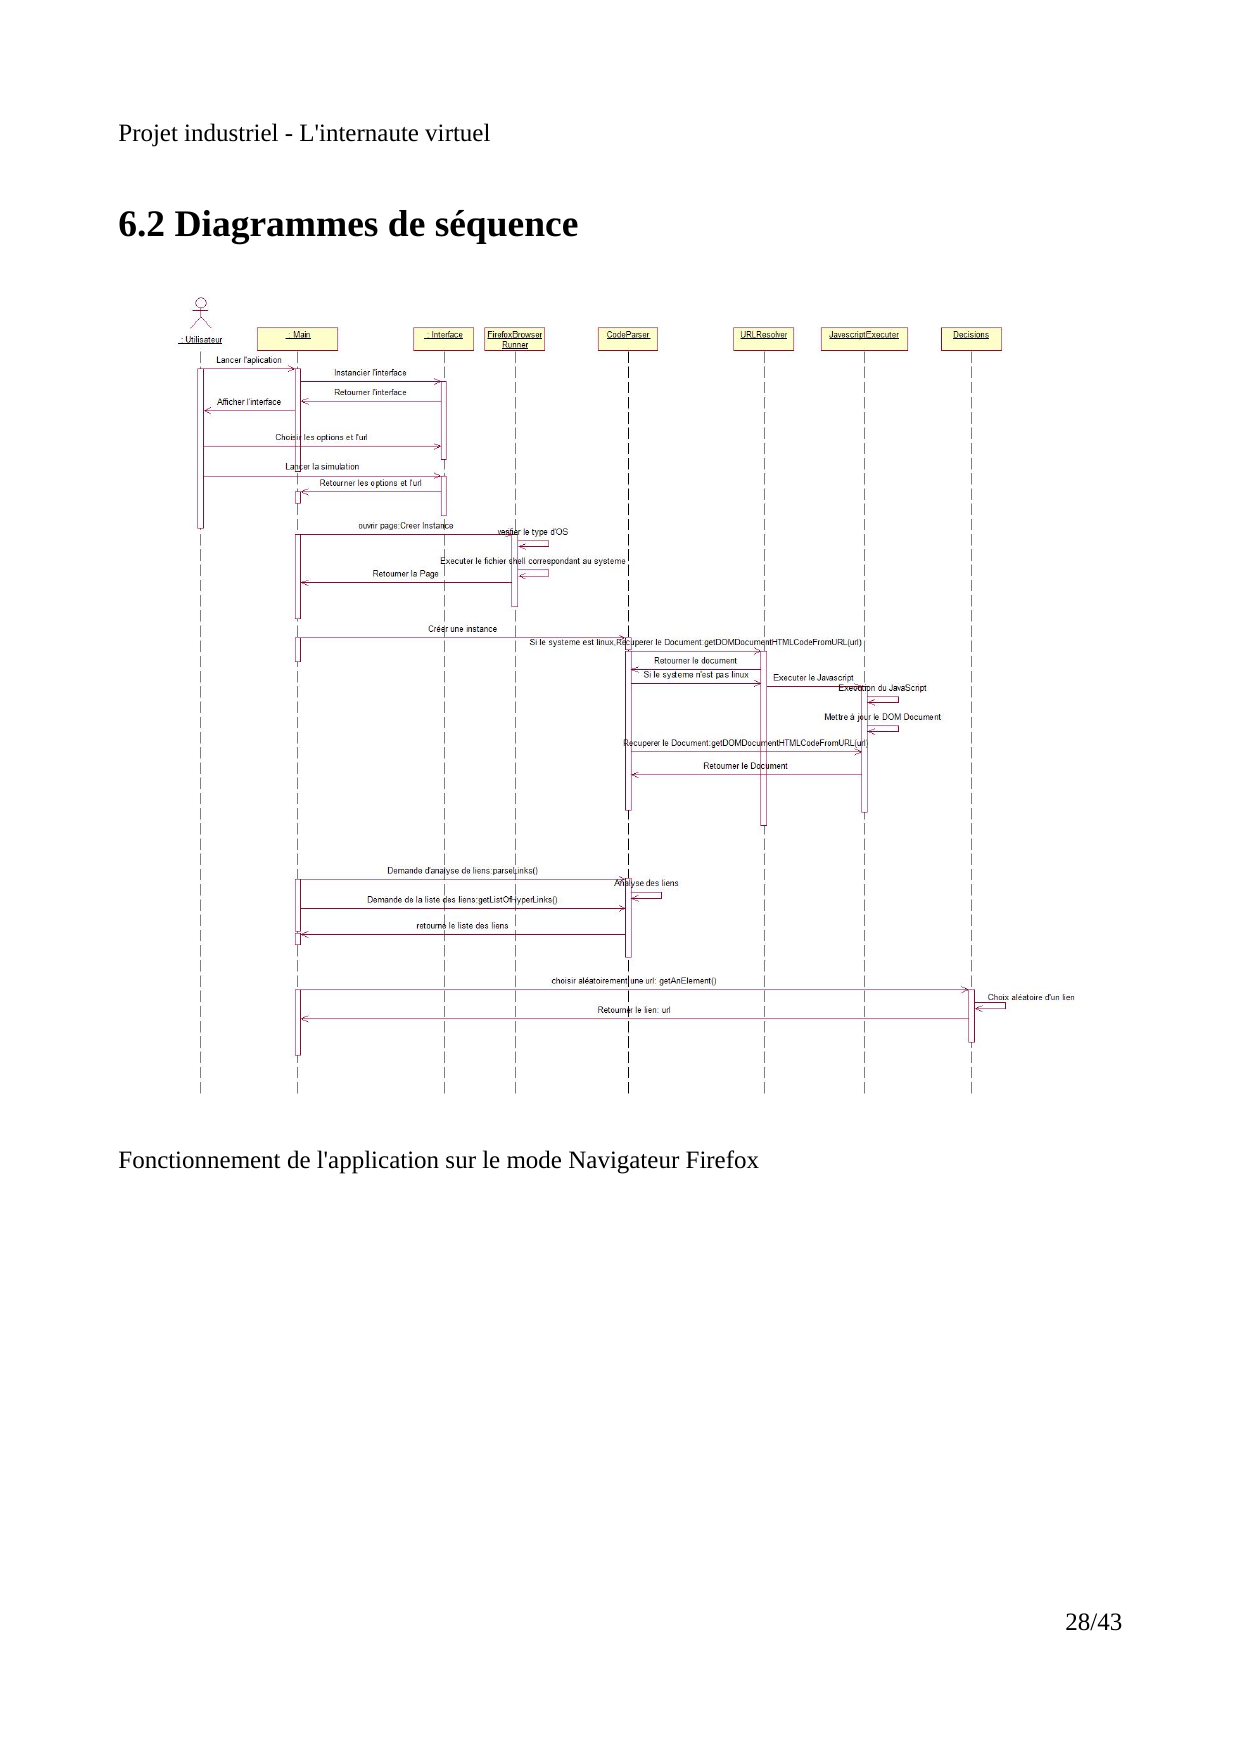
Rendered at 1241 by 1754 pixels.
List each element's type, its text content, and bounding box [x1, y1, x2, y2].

subtitle 6.2 Diagrammes de séquence [118, 201, 1122, 244]
text Fonctionnement de l'application sur le mode Navigateur Firefox [118, 1145, 1122, 1174]
picture [118, 257, 1122, 1133]
